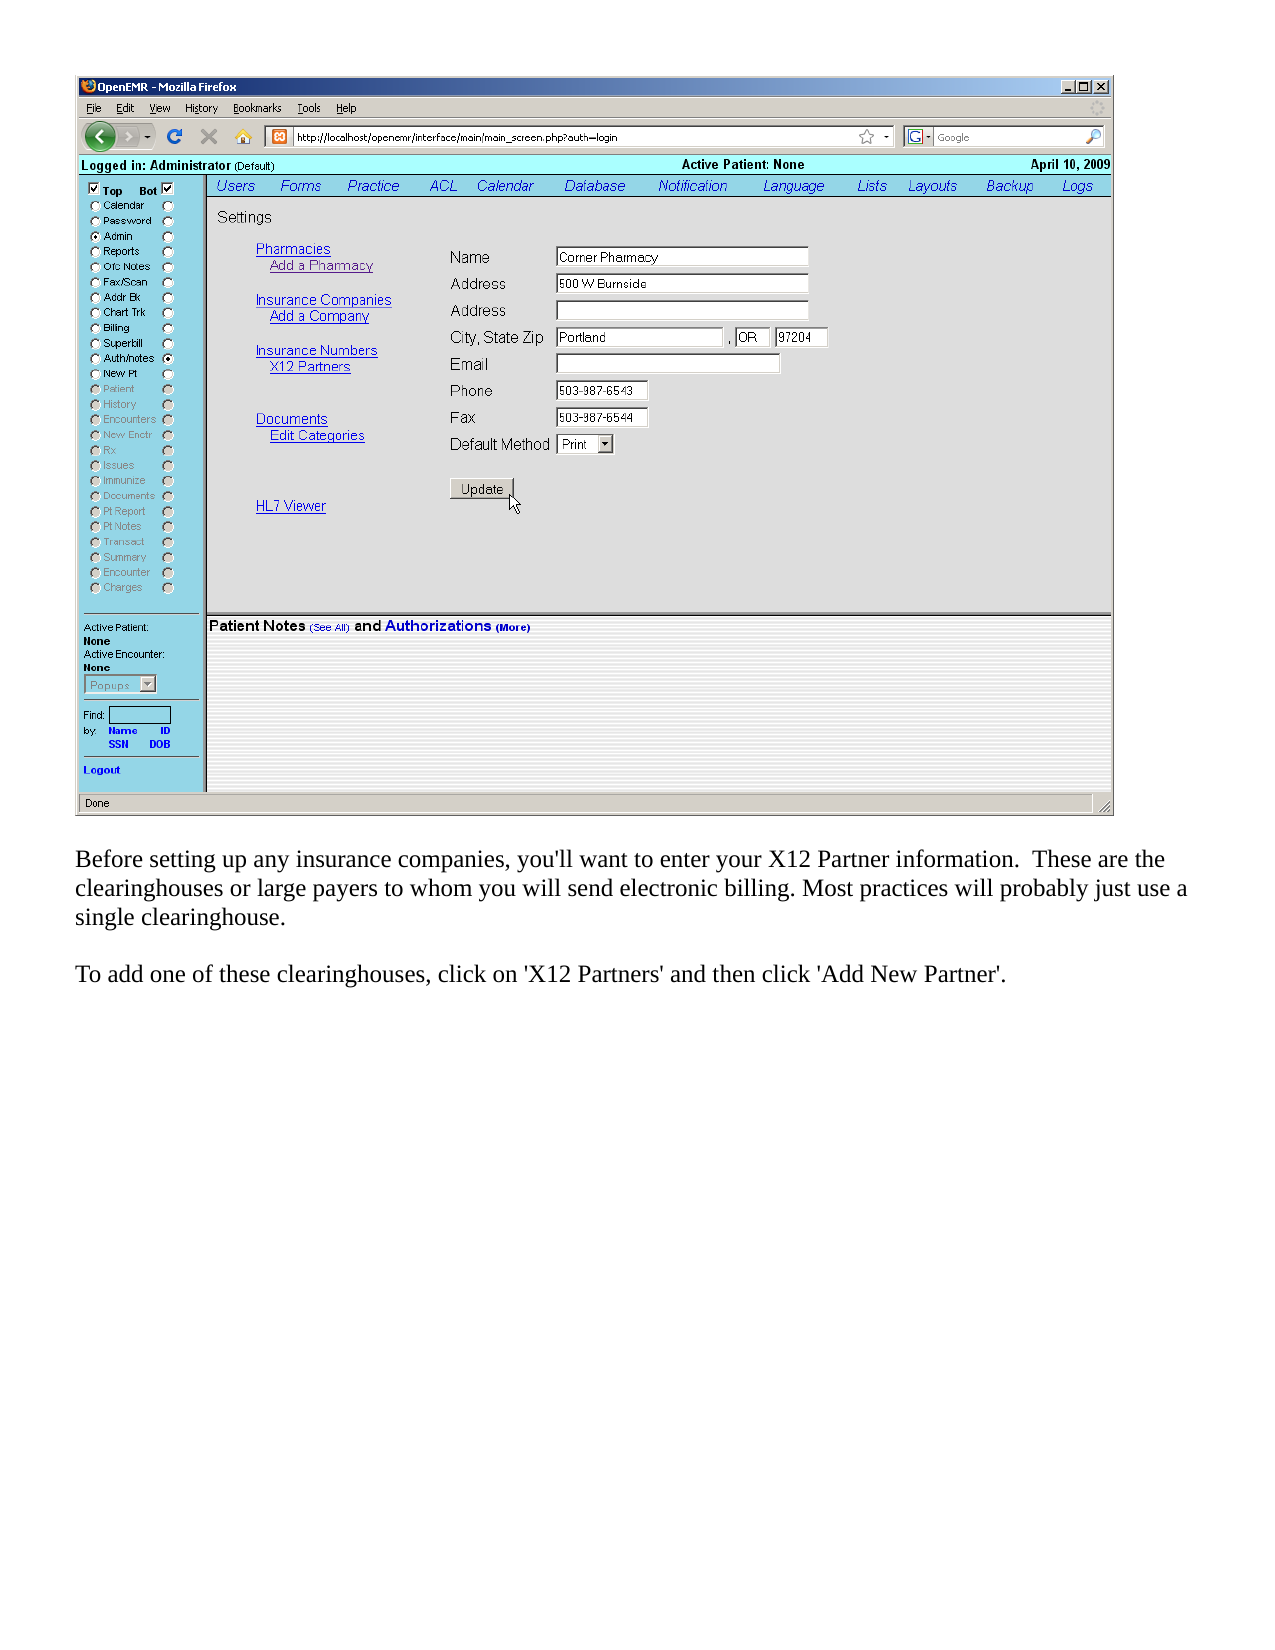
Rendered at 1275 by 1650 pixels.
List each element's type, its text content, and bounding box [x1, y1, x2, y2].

text Before setting up any insurance companies, you'll want to enter your X12 Partner information. These are the clearinghouses or large payers to whom you will send electronic billing. Most practices will probably just use a single clearinghouse. [75, 844, 1200, 930]
text To add one of these clearinghouses, click on 'X12 Partners' and then click 'Add New Partner'. [75, 959, 1200, 988]
picture [75, 75, 1114, 816]
